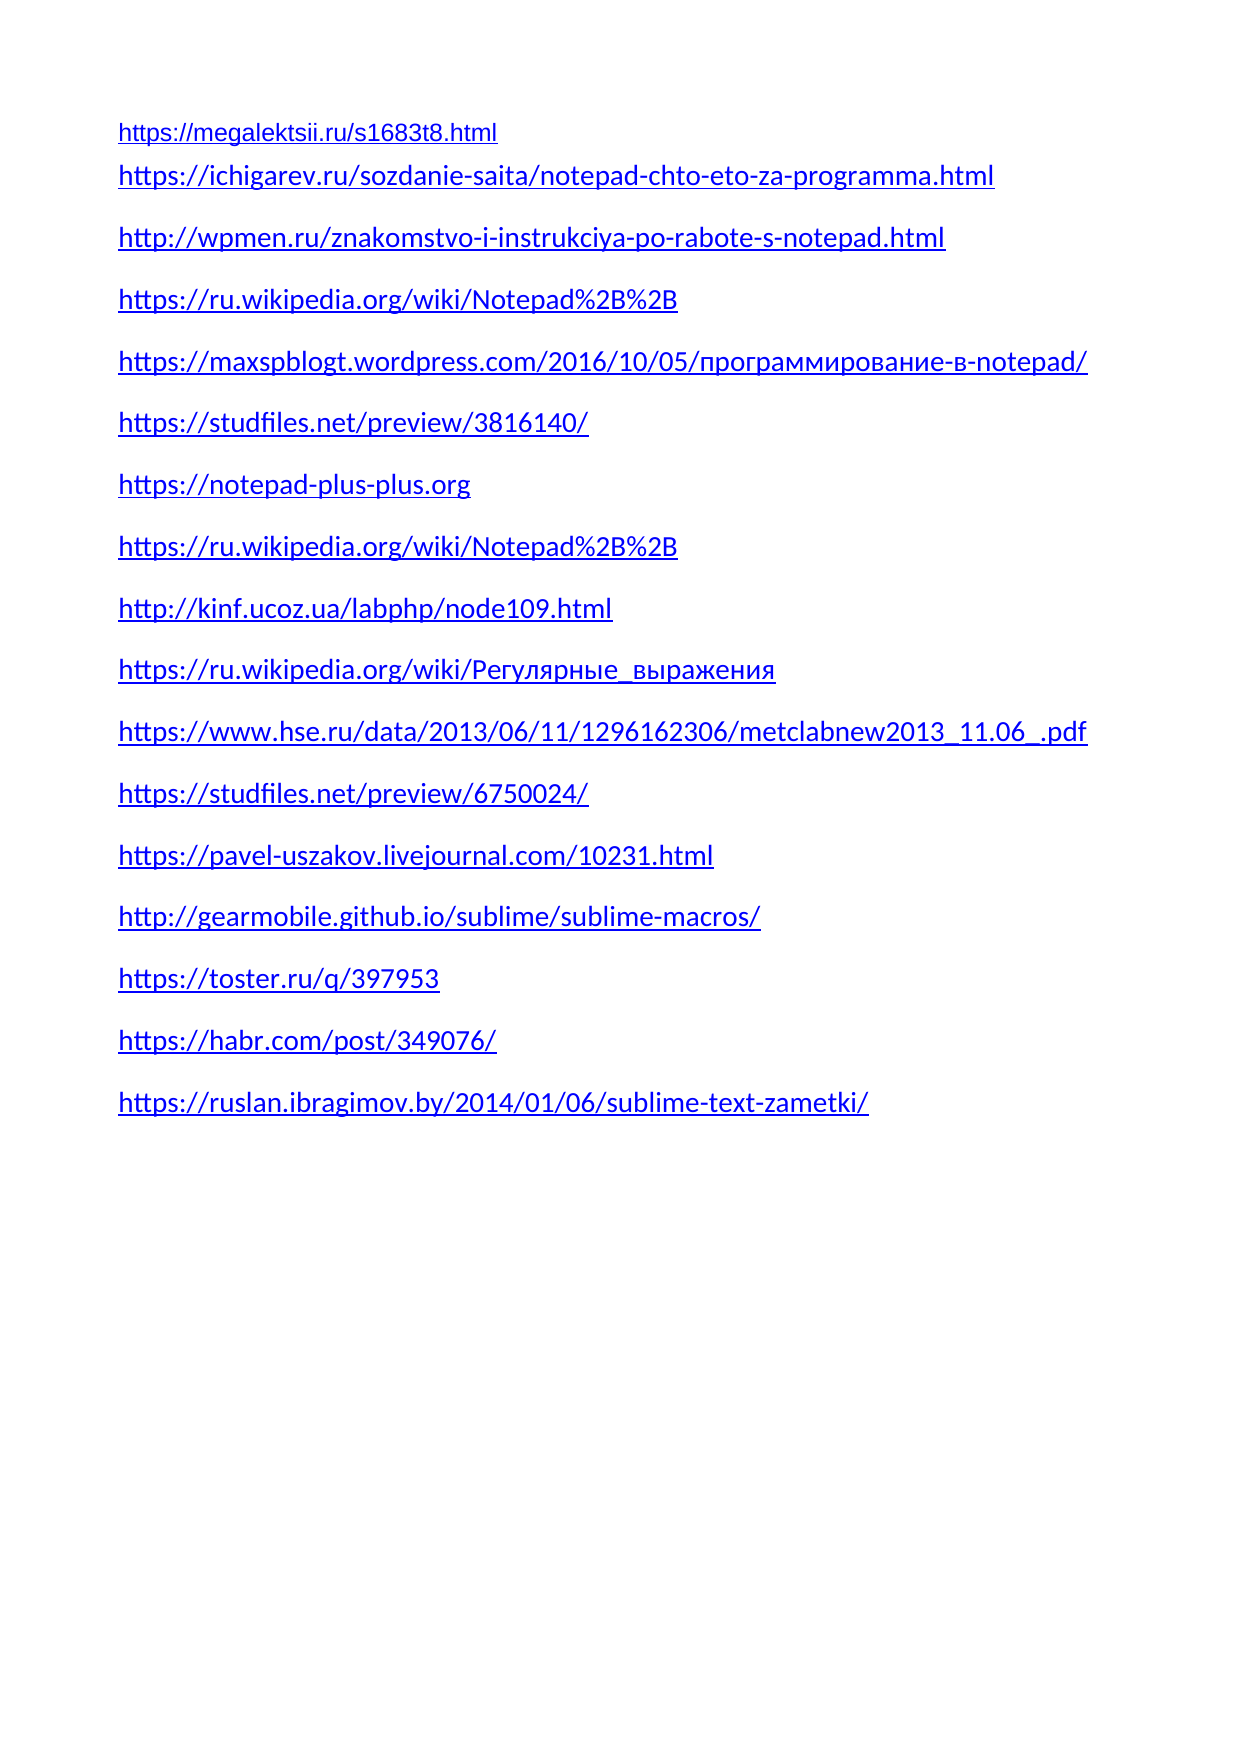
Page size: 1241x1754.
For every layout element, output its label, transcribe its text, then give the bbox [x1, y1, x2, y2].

text http://kinf.ucoz.ua/labphp/node109.html [118, 590, 1122, 625]
text https://pavel-uszakov.livejournal.com/10231.html [118, 837, 1122, 872]
text https://megalektsii.ru/s1683t8.html [118, 118, 1122, 147]
text https://studfiles.net/preview/3816140/ [118, 404, 1122, 440]
text http://gearmobile.github.io/sublime/sublime-macros/ [118, 898, 1122, 934]
text https://ruslan.ibragimov.by/2014/01/06/sublime-text-zametki/ [118, 1084, 1122, 1119]
text https://ichigarev.ru/sozdanie-saita/notepad-chto-eto-za-programma.html [118, 157, 1122, 193]
text https://toster.ru/q/397953 [118, 960, 1122, 996]
text https://studfiles.net/preview/6750024/ [118, 775, 1122, 811]
text http://wpmen.ru/znakomstvo-i-instrukciya-po-rabote-s-notepad.html [118, 219, 1122, 255]
text https://maxspblogt.wordpress.com/2016/10/05/программирование-в-notepad/ [118, 343, 1122, 378]
text https://www.hse.ru/data/2013/06/11/1296162306/metclabnew2013_11.06_.pdf [118, 713, 1122, 749]
text https://ru.wikipedia.org/wiki/Регулярные_выражения [118, 651, 1122, 687]
text https://habr.com/post/349076/ [118, 1022, 1122, 1058]
text https://ru.wikipedia.org/wiki/Notepad%2B%2B [118, 281, 1122, 316]
text https://ru.wikipedia.org/wiki/Notepad%2B%2B [118, 528, 1122, 563]
text https://notepad-plus-plus.org [118, 466, 1122, 502]
